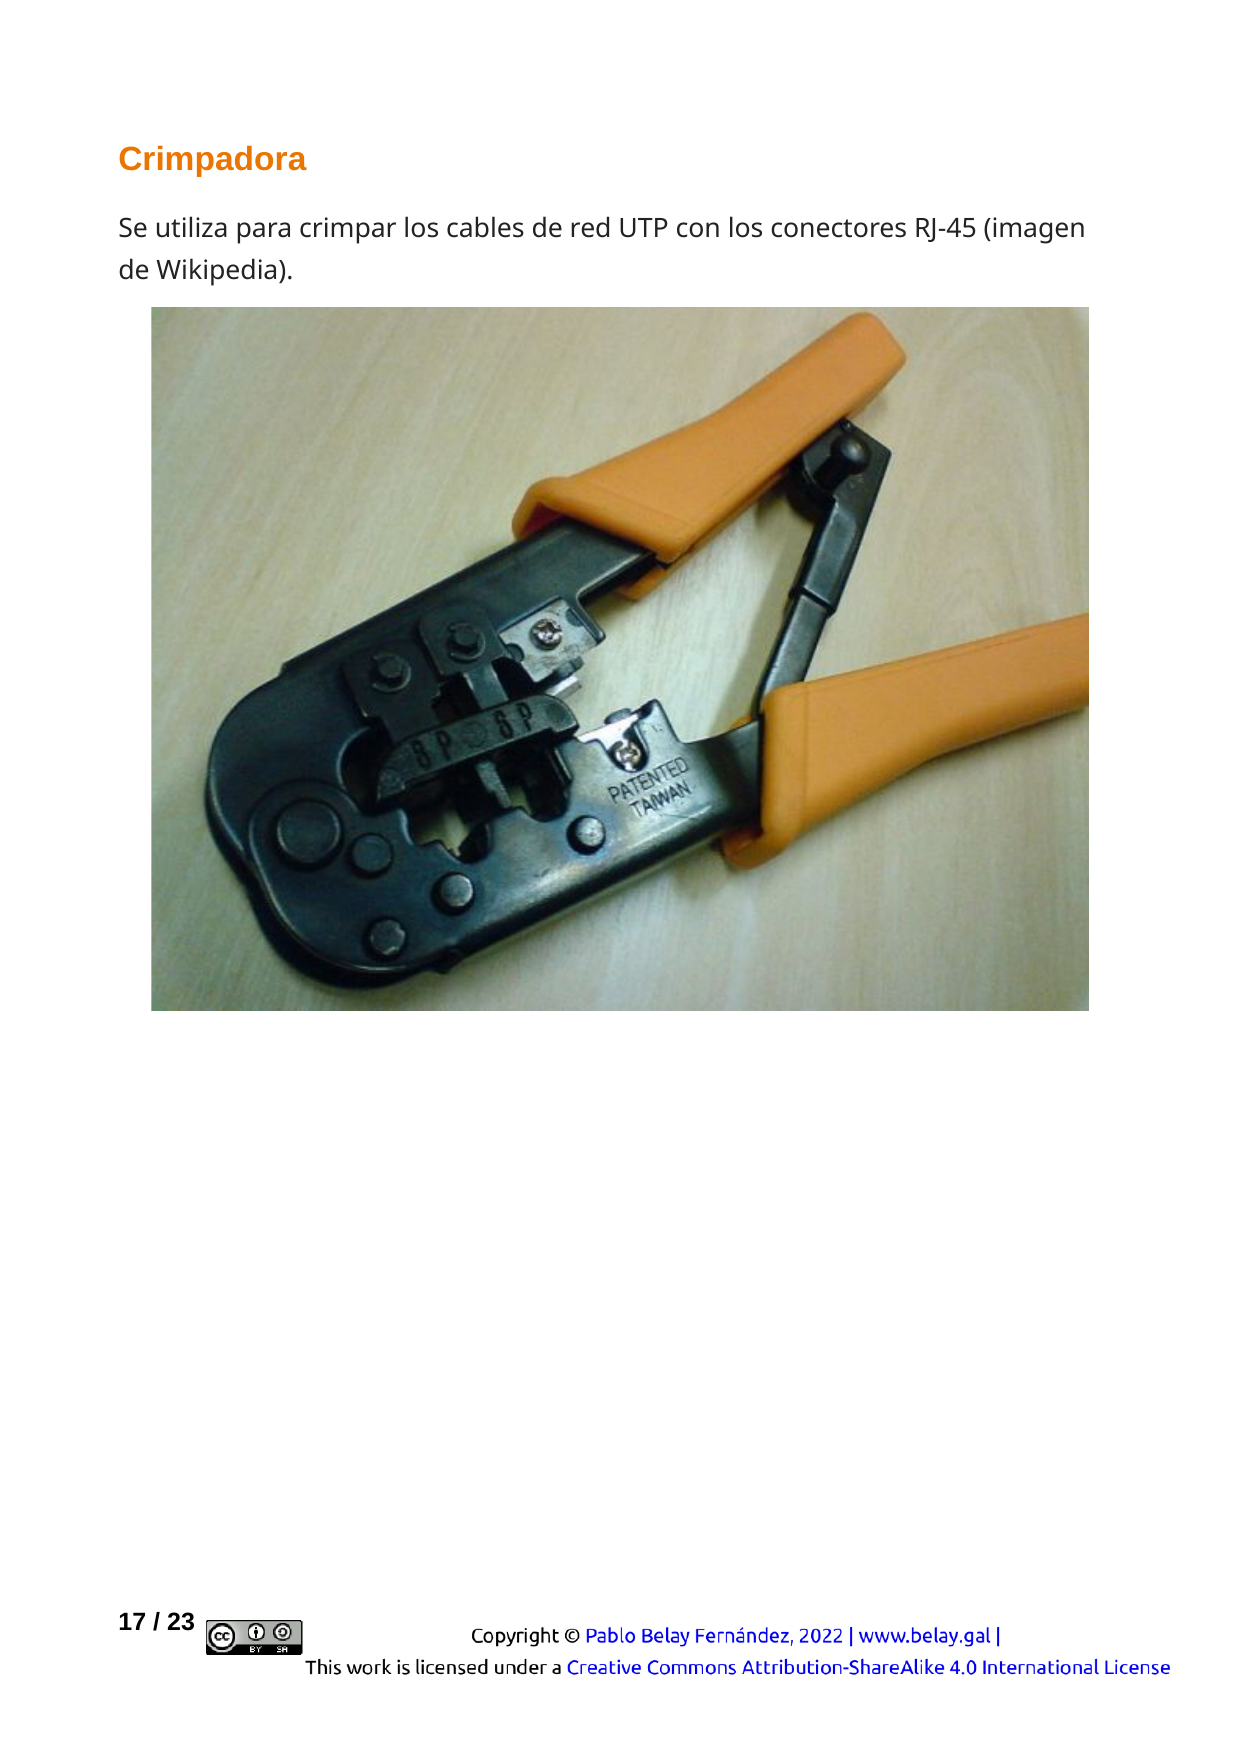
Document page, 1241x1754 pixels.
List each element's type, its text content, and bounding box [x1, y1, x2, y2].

subtitle Crimpadora [118, 139, 1122, 178]
picture [200, 1604, 1205, 1690]
text Se utiliza para crimpar los cables de red UTP con los conectores RJ-45 (imagen de Wikipedia). [118, 209, 1122, 287]
picture [151, 307, 1089, 1011]
